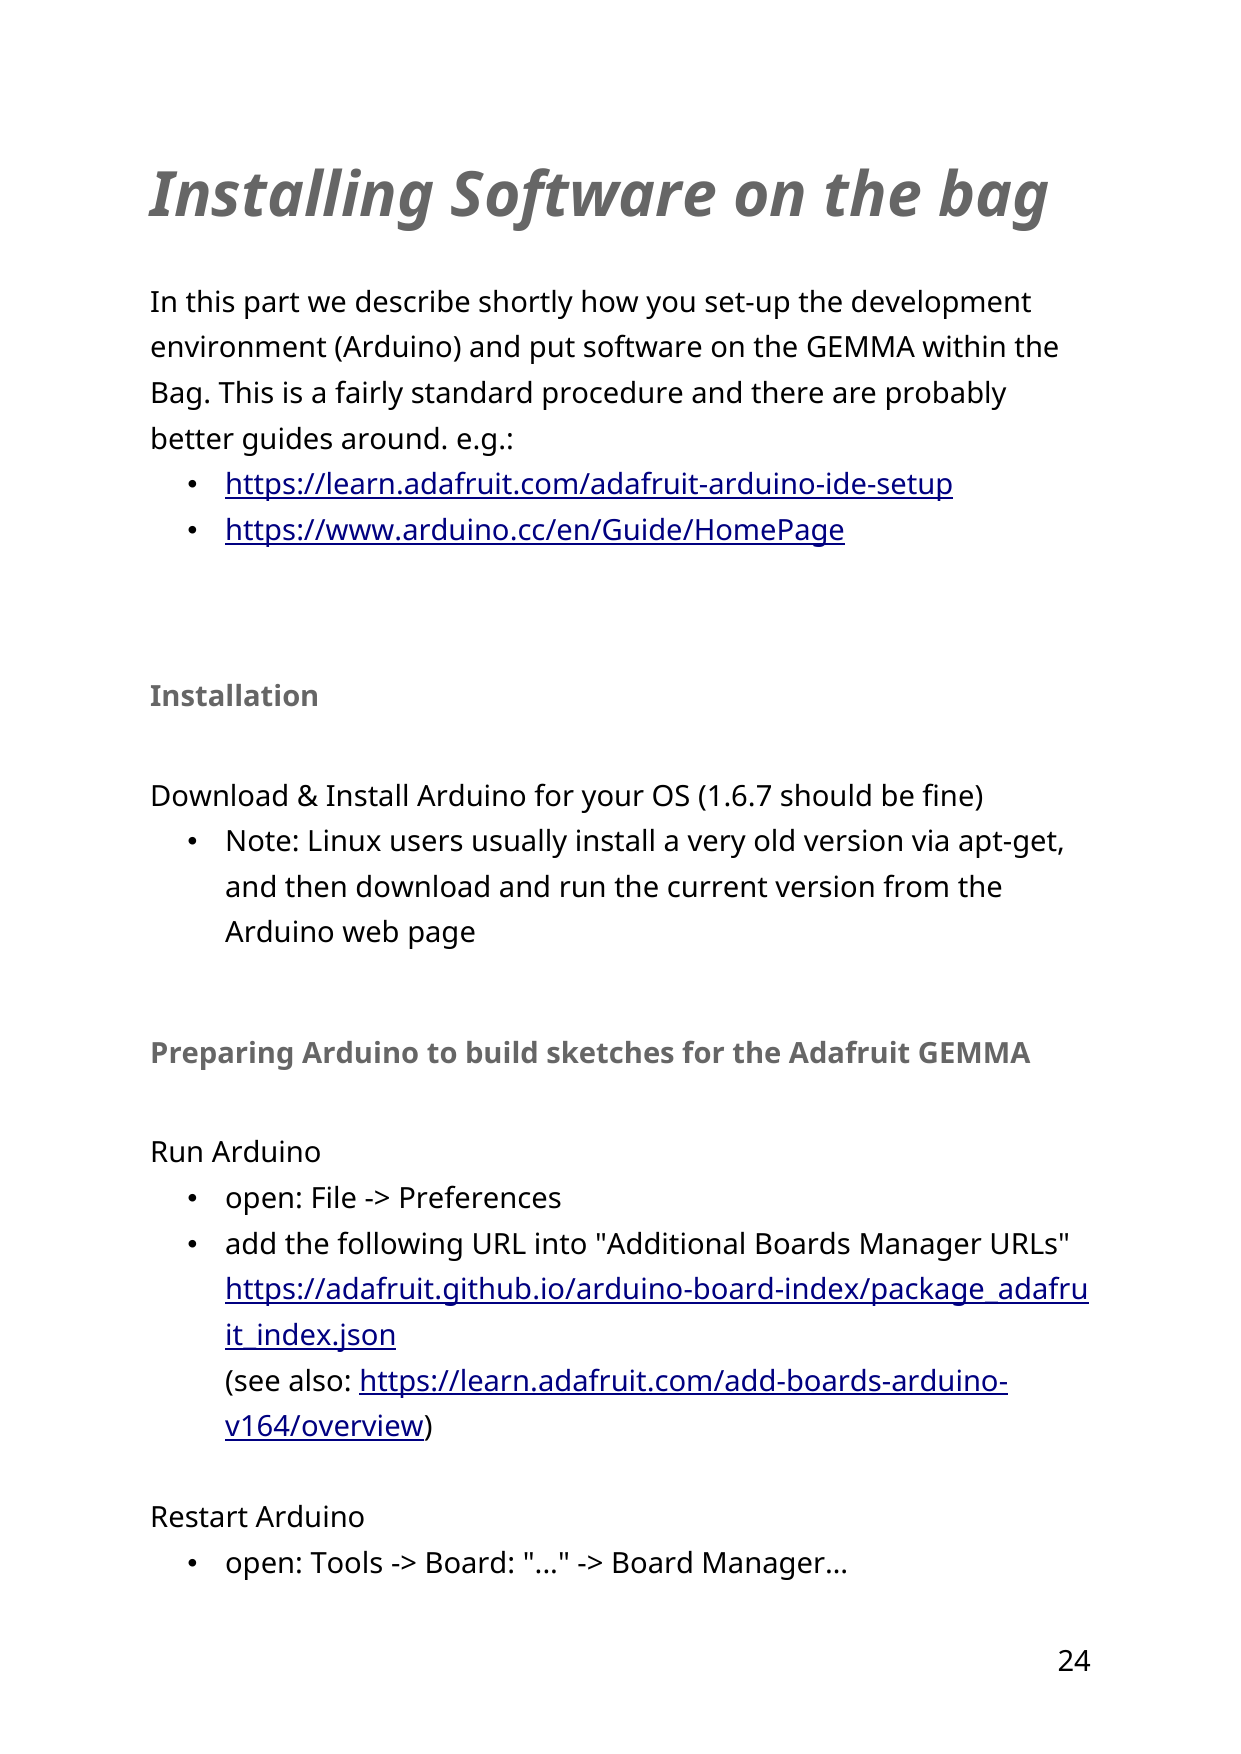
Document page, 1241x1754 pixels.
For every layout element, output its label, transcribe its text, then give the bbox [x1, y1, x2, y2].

list open: File -> Preferences [187, 1177, 1091, 1217]
list https://www.arduino.cc/en/Guide/HomePage [187, 509, 1091, 549]
text Run Arduino [150, 1132, 1091, 1171]
text Restart Arduino [150, 1497, 1091, 1536]
text Download & Install Arduino for your OS (1.6.7 should be fine) [150, 775, 1091, 814]
list open: Tools -> Board: "..." -> Board Manager… [187, 1542, 1091, 1582]
list add the following URL into "Additional Boards Manager URLs" https://adafruit.github.io/arduino-board-index/package_adafruit_index.json (see also: https://learn.adafruit.com/add-boards-arduino-v164/overview) [187, 1223, 1091, 1445]
subtitle Preparing Arduino to build sketches for the Adafruit GEMMA [150, 1032, 1091, 1072]
list https://learn.adafruit.com/adafruit-arduino-ide-setup [187, 464, 1091, 503]
subtitle Installation [150, 675, 1091, 715]
subtitle Installing Software on the bag [150, 150, 1091, 235]
list Note: Linux users usually install a very old version via apt-get, and then download and run the current version from the Arduino web page [187, 821, 1091, 951]
text In this part we describe shortly how you set-up the development environment (Arduino) and put software on the GEMMA within the Bag. This is a fairly standard procedure and there are probably better guides around. e.g.: [150, 281, 1091, 458]
